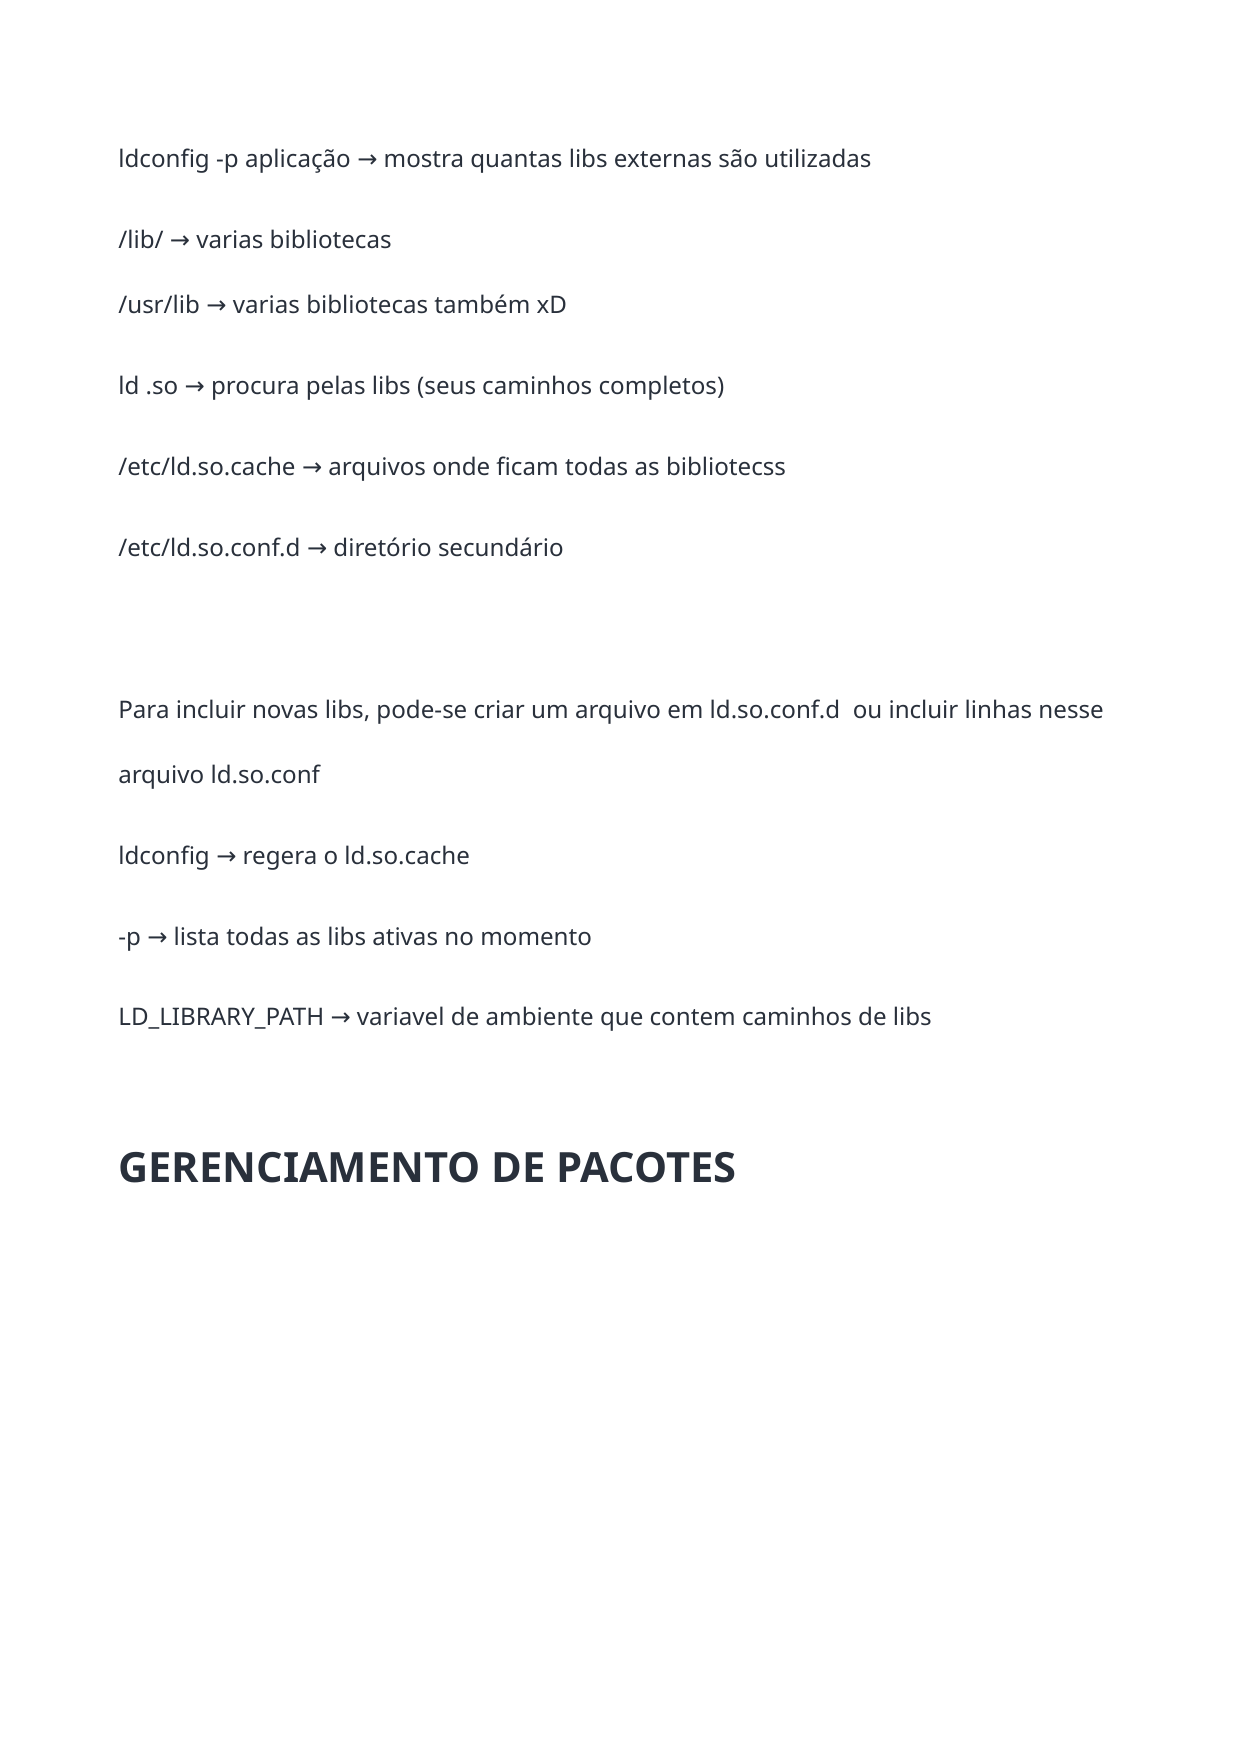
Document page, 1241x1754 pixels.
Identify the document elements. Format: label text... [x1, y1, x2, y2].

text GERENCIAMENTO DE PACOTES [118, 1138, 1122, 1194]
text LD_LIBRARY_PATH → variavel de ambiente que contem caminhos de libs [118, 976, 1122, 1033]
text /etc/ld.so.cache → arquivos onde ficam todas as bibliotecss [118, 426, 1122, 483]
text /lib/ → varias bibliotecas /usr/lib → varias bibliotecas também xD [118, 199, 1122, 321]
text -p → lista todas as libs ativas no momento [118, 895, 1122, 952]
text ldconfig -p aplicação → mostra quantas libs externas são utilizadas [118, 118, 1122, 175]
text /etc/ld.so.conf.d → diretório secundário [118, 507, 1122, 563]
text Para incluir novas libs, pode-se criar um arquivo em ld.so.conf.d ou incluir linhas nesse arquivo ld.so.conf [118, 668, 1122, 790]
text ldconfig → regera o ld.so.cache [118, 814, 1122, 871]
text ld .so → procura pelas libs (seus caminhos completos) [118, 345, 1122, 402]
